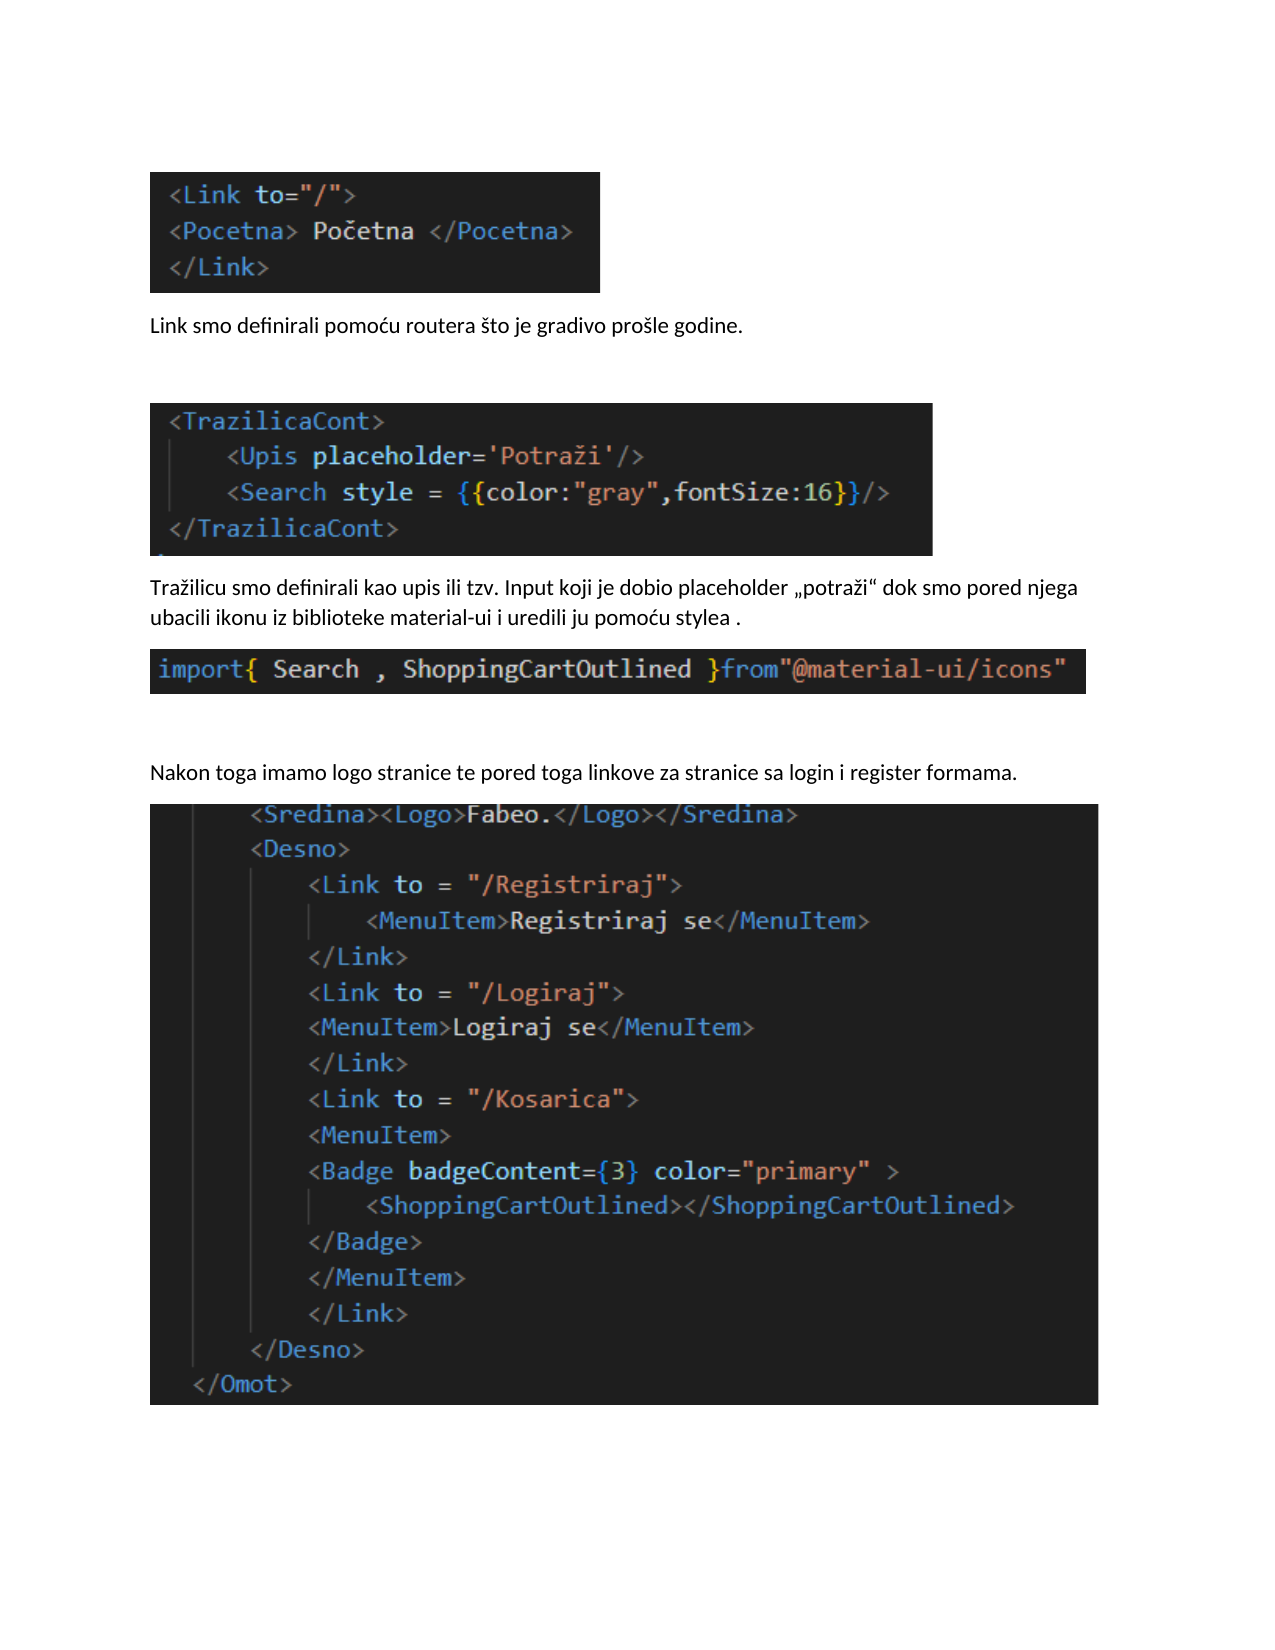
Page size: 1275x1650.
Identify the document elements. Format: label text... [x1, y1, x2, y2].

text Nakon toga imamo logo stranice te pored toga linkove za stranice sa login i register formama. [150, 758, 1125, 786]
text Link smo definirali pomoću routera što je gradivo prošle godine. [150, 311, 1125, 339]
text Tražilicu smo definirali kao upis ili tzv. Input koji je dobio placeholder „potraži“ dok smo pored njega ubacili ikonu iz biblioteke material-ui i uredili ju pomoću stylea . [150, 573, 1125, 631]
